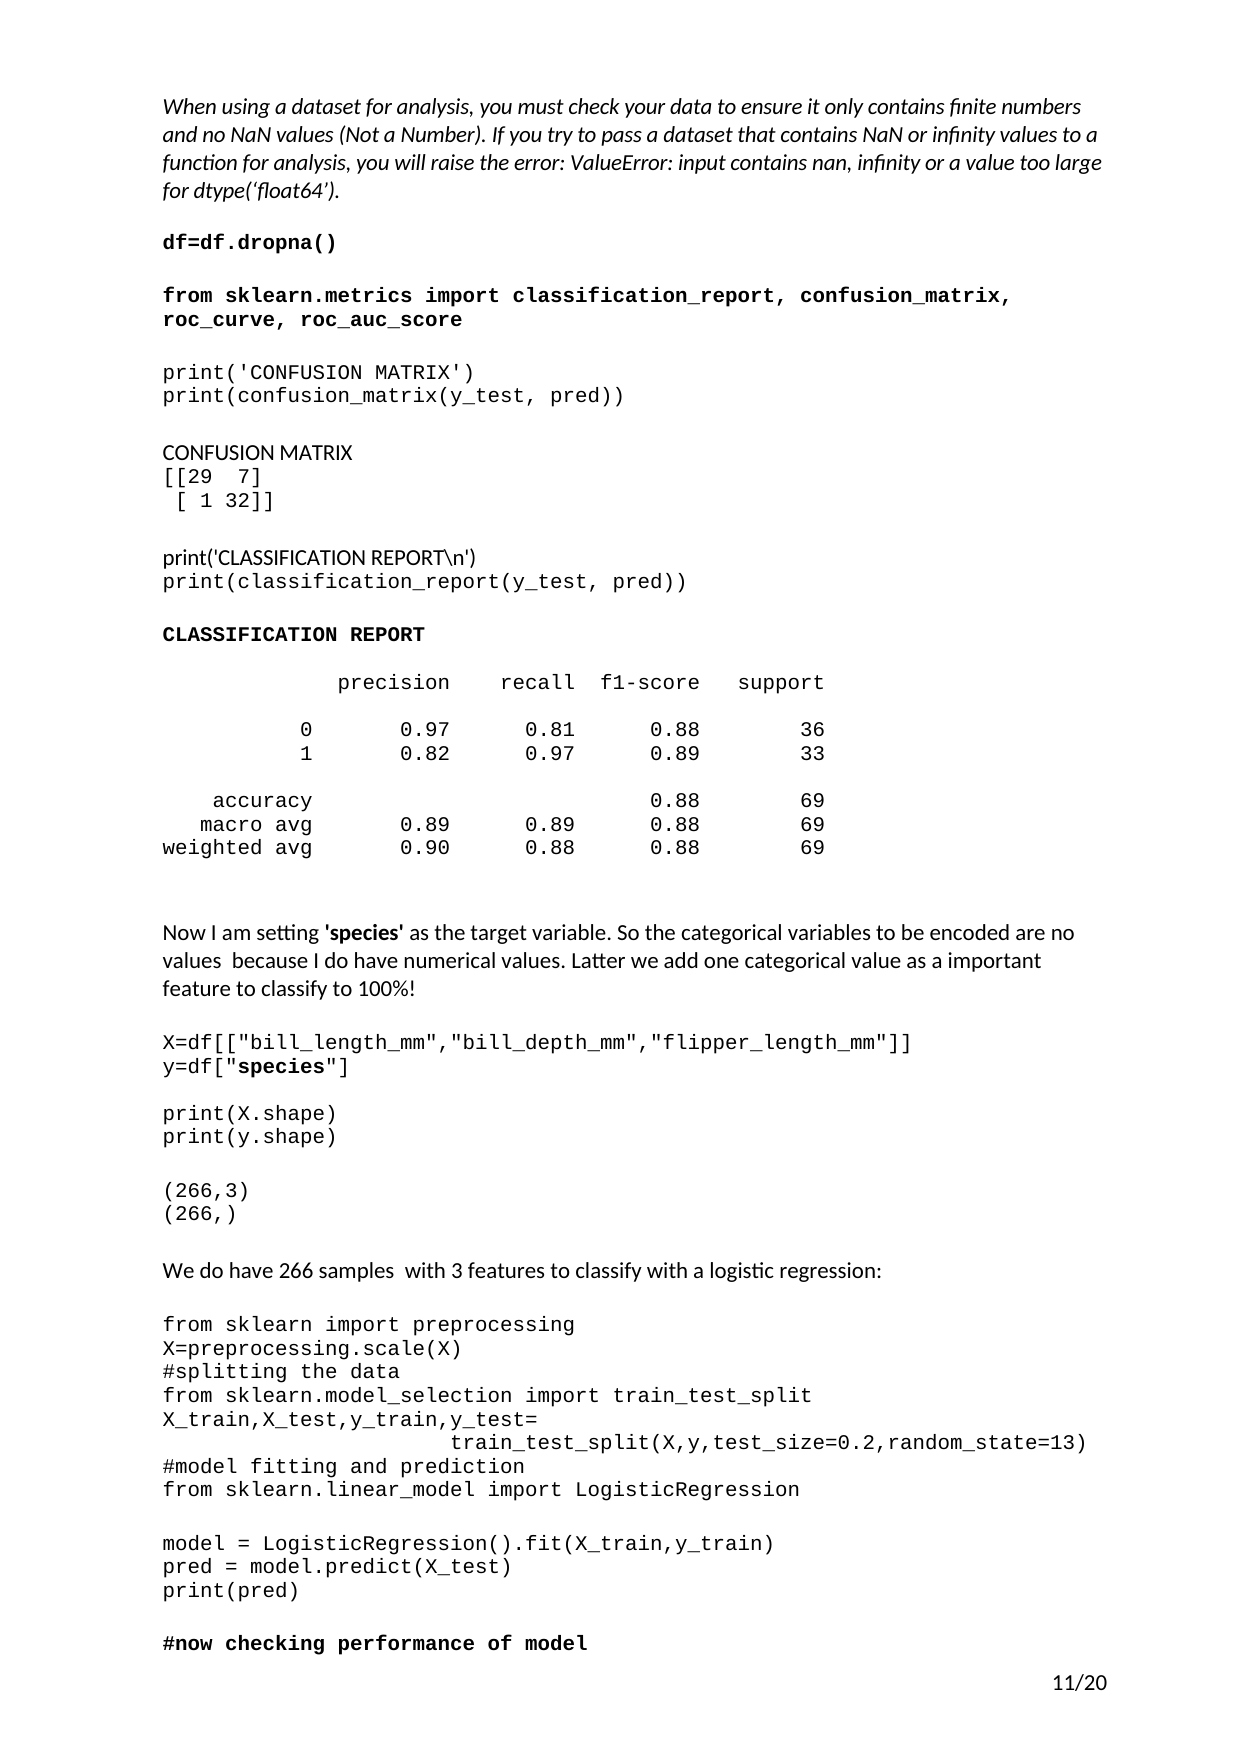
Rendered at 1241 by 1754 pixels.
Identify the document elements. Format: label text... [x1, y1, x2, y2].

text from sklearn.model_selection import train_test_split [162, 1385, 1107, 1408]
text (266,) [162, 1203, 1107, 1227]
text CONFUSION MATRIX [162, 438, 1107, 467]
text model = LogisticRegression().fit(X_train,y_train) [162, 1533, 1107, 1556]
text print(classification_report(y_test, pred)) [162, 571, 1107, 595]
text print(X.shape) [162, 1103, 1107, 1127]
text #now checking performance of model [162, 1633, 1107, 1657]
text print(y.shape) [162, 1127, 1107, 1150]
text y=df["species"] [162, 1056, 1107, 1079]
text [ 1 32]] [162, 490, 1107, 514]
text df=df.dropna() [162, 232, 1107, 256]
text X=df[["bill_length_mm","bill_depth_mm","flipper_length_mm"]] [162, 1032, 1107, 1056]
text We do have 266 samples with 3 features to classify with a logistic regression: [162, 1256, 1107, 1284]
text #model fitting and prediction [162, 1456, 1107, 1479]
text #splitting the data [162, 1361, 1107, 1385]
text X_train,X_test,y_train,y_test= train_test_split(X,y,test_size=0.2,random_state=13) [162, 1408, 1107, 1456]
text precision recall f1-score support [162, 672, 1107, 695]
text macro avg 0.89 0.89 0.88 69 [162, 814, 1107, 837]
text CLASSIFICATION REPORT [162, 624, 1107, 648]
text print(confusion_matrix(y_test, pred)) [162, 385, 1107, 409]
text weighted avg 0.90 0.88 0.88 69 [162, 837, 1107, 861]
text 0 0.97 0.81 0.88 36 [162, 719, 1107, 743]
text Now I am setting 'species' as the target variable. So the categorical variables to be encoded are no values because I do have numerical values. Latter we add one categorical value as a important feature to classify to 100%! [162, 918, 1107, 1002]
text pred = model.predict(X_test) print(pred) [162, 1556, 1107, 1603]
text from sklearn.metrics import classification_report, confusion_matrix, roc_curve, roc_auc_score [162, 285, 1107, 332]
text print('CONFUSION MATRIX') [162, 362, 1107, 385]
text [[29 7] [162, 467, 1107, 490]
text (266,3) [162, 1180, 1107, 1203]
text 1 0.82 0.97 0.89 33 [162, 743, 1107, 766]
text accuracy 0.88 69 [162, 790, 1107, 814]
text from sklearn.linear_model import LogisticRegression [162, 1479, 1107, 1503]
text X=preprocessing.scale(X) [162, 1338, 1107, 1361]
text from sklearn import preprocessing [162, 1314, 1107, 1338]
text When using a dataset for analysis, you must check your data to ensure it only contains finite numbers and no NaN values (Not a Number). If you try to pass a dataset that contains NaN or infinity values to a function for analysis, you will raise the error: ValueError: input contains nan, infinity or a value too large for dtype(‘float64’). [162, 92, 1107, 204]
text print('CLASSIFICATION REPORT\n') [162, 543, 1107, 571]
